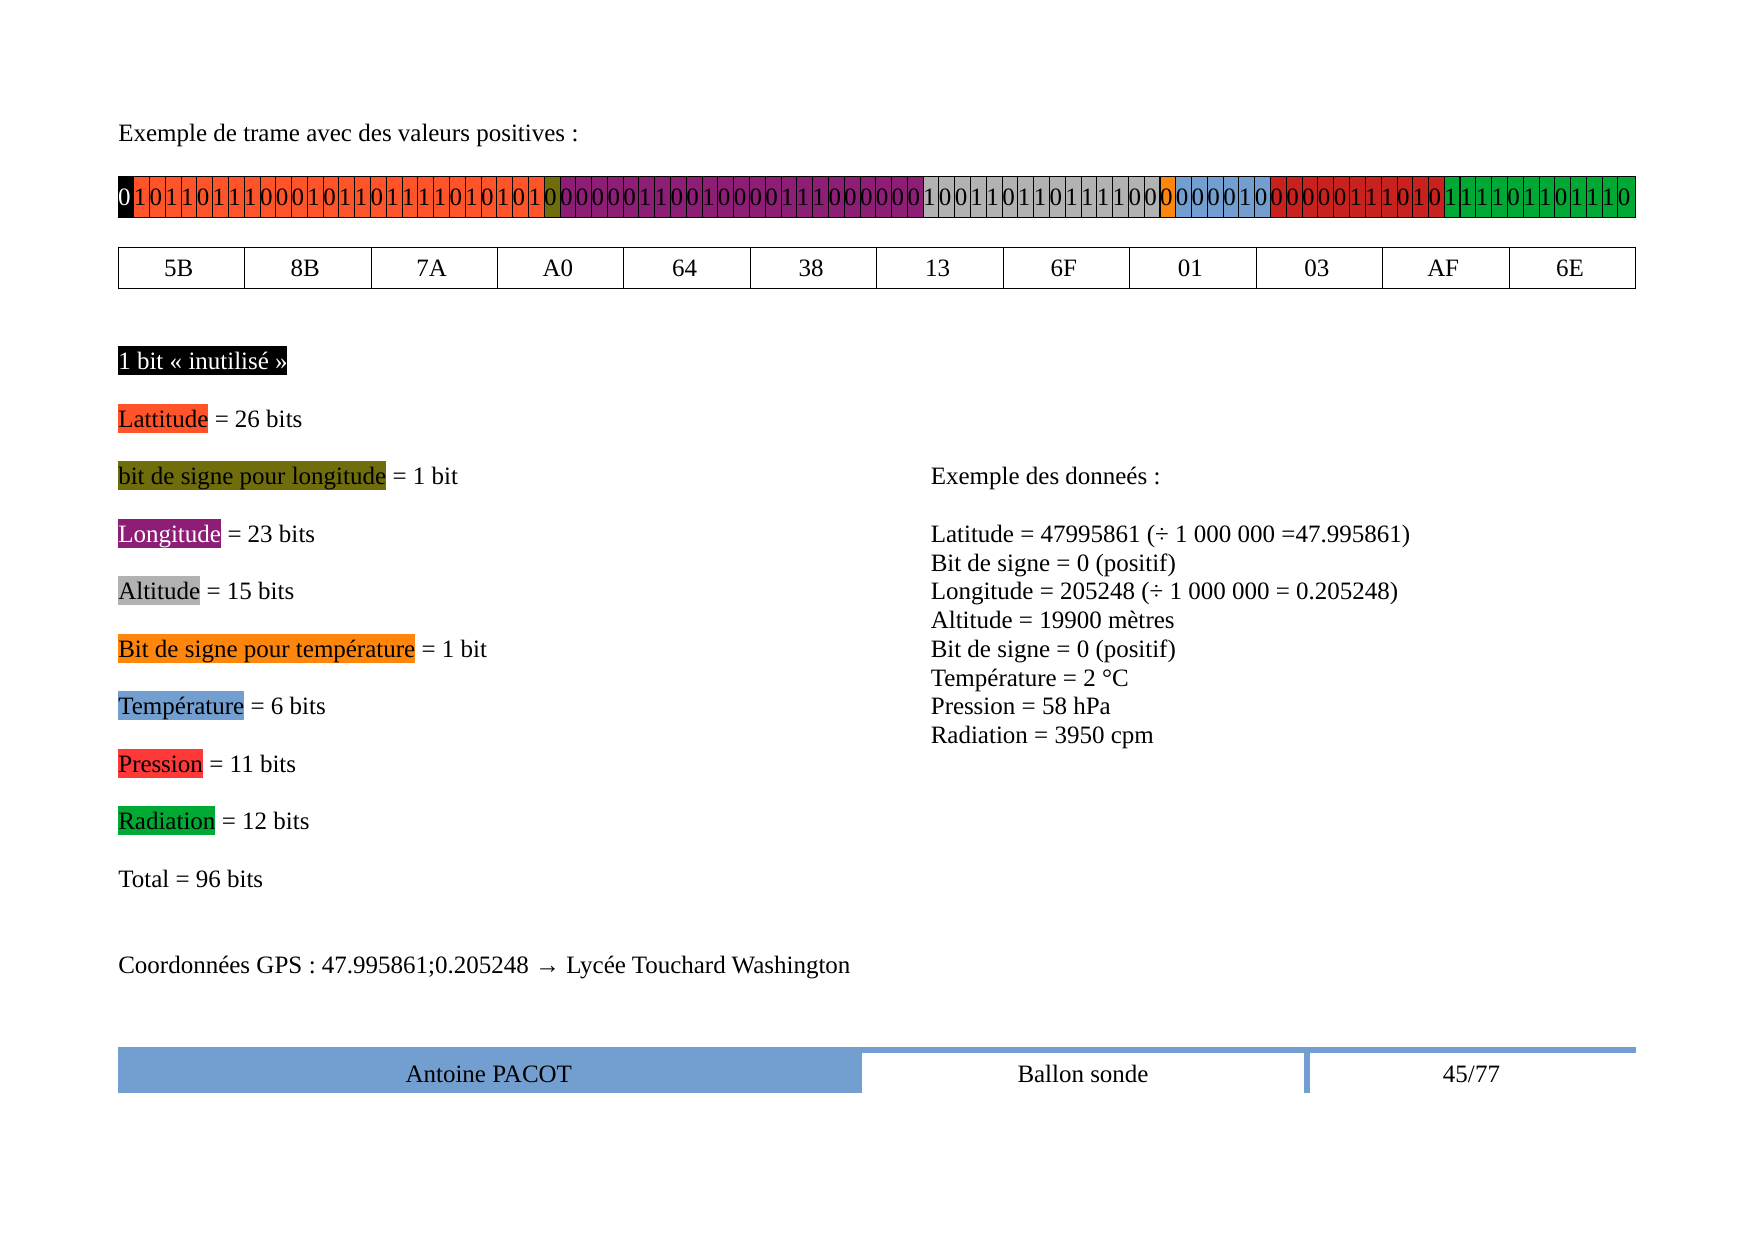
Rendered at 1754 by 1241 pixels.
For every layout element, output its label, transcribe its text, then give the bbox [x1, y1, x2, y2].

table_header 1 [1066, 177, 1081, 217]
table_header 1 [797, 177, 812, 217]
table_header 1 [1018, 177, 1033, 217]
table_header 0 [261, 177, 275, 217]
table_header 1 [418, 177, 433, 217]
table_header 1 [1603, 177, 1617, 217]
table_header 8B [245, 248, 371, 288]
table_header 0 [1145, 177, 1159, 217]
table_header 1 [1413, 177, 1428, 217]
table_header 1 [703, 177, 717, 217]
table_header 0 [671, 177, 686, 217]
table_header 0 [1192, 177, 1207, 217]
table_header 1 [924, 177, 938, 217]
table_header 0 [766, 177, 781, 217]
table_header 0 [861, 177, 875, 217]
table_header 0 [1555, 177, 1570, 217]
table_header 1 [1540, 177, 1554, 217]
table_header 0 [829, 177, 844, 217]
table_header 1 [782, 177, 796, 217]
table_header 0 [1287, 177, 1302, 217]
table_header 1 [1350, 177, 1365, 217]
table_header 0 [450, 177, 465, 217]
table_header 1 [229, 177, 244, 217]
table_header 01 [1130, 248, 1256, 288]
table_header 1 [1524, 177, 1539, 217]
table_header 0 [119, 177, 133, 217]
table_header 0 [955, 177, 970, 217]
table_header 64 [624, 248, 750, 288]
table_header 0 [624, 177, 638, 217]
text Pression = 11 bits [118, 749, 1636, 778]
text Exemple de trame avec des valeurs positives : [118, 118, 1636, 147]
table_header 1 [813, 177, 828, 217]
table_header 0 [197, 177, 212, 217]
table_header 1 [466, 177, 481, 217]
table_header 1 [434, 177, 449, 217]
table_header 5B [119, 248, 244, 288]
table_header 0 [1003, 177, 1017, 217]
text Altitude = 15 bits Longitude = 205248 (÷ 1 000 000 = 0.205248) [118, 576, 1636, 605]
table_header 0 [592, 177, 607, 217]
table_header 1 [971, 177, 986, 217]
table_header 03 [1257, 248, 1382, 288]
table_header 1 [1492, 177, 1507, 217]
table_header 0 [750, 177, 765, 217]
table_header 1 [987, 177, 1002, 217]
table_header 0 [545, 177, 560, 217]
table_header 0 [1176, 177, 1191, 217]
table_header 0 [608, 177, 623, 217]
table_header 0 [939, 177, 954, 217]
table_header 1 [213, 177, 228, 217]
table_header 6E [1510, 248, 1635, 288]
table_header 0 [1271, 177, 1286, 217]
text Bit de signe = 0 (positif) [118, 548, 1636, 576]
text Lattitude = 26 bits [118, 404, 1636, 433]
table_header 1 [1239, 177, 1254, 217]
table_header 1 [1366, 177, 1381, 217]
text Température = 6 bits Pression = 58 hPa [118, 691, 1636, 720]
table_header 0 [892, 177, 907, 217]
table_header 0 [1334, 177, 1349, 217]
table_header 1 [655, 177, 670, 217]
text Bit de signe pour température = 1 bit Bit de signe = 0 (positif) [118, 634, 1636, 663]
table_header 1 [339, 177, 354, 217]
table_header 0 [276, 177, 291, 217]
table_header 1 [355, 177, 370, 217]
text Radiation = 3950 cpm [118, 720, 1636, 749]
table_header 0 [1429, 177, 1444, 217]
table_header AF [1383, 248, 1509, 288]
table_header A0 [498, 248, 623, 288]
table_header 0 [576, 177, 591, 217]
table_header 13 [877, 248, 1003, 288]
table_header 0 [1618, 177, 1635, 217]
table_header 1 [497, 177, 512, 217]
table_header 1 [529, 177, 544, 217]
table_header 0 [482, 177, 496, 217]
table_header 0 [1208, 177, 1223, 217]
text Longitude = 23 bits Latitude = 47995861 (÷ 1 000 000 =47.995861) [118, 519, 1636, 548]
table_header 0 [1224, 177, 1238, 217]
text Radiation = 12 bits [118, 806, 1636, 835]
table_header 1 [1571, 177, 1586, 217]
table_header 0 [1508, 177, 1523, 217]
table_header 0 [292, 177, 307, 217]
table_header 38 [751, 248, 876, 288]
table_header 0 [513, 177, 528, 217]
table_header 1 [639, 177, 654, 217]
text Coordonnées GPS : 47.995861;0.205248 → Lycée Touchard Washington [118, 950, 1636, 979]
table_header 0 [1318, 177, 1333, 217]
table_header 1 [134, 177, 149, 217]
table_header 0 [1129, 177, 1144, 217]
table_header 0 [876, 177, 891, 217]
table_header 0 [150, 177, 165, 217]
table_header 0 [1050, 177, 1065, 217]
text Température = 2 °C [118, 663, 1636, 691]
table_header 1 [166, 177, 181, 217]
table_header 0 [908, 177, 923, 217]
table_header 1 [1445, 177, 1459, 217]
table_header 1 [387, 177, 402, 217]
table_header 0 [845, 177, 860, 217]
table_header 0 [1303, 177, 1317, 217]
table_header 0 [324, 177, 338, 217]
table_header 1 [182, 177, 196, 217]
table_header 1 [1113, 177, 1128, 217]
table_header 1 [1461, 177, 1475, 217]
table_header 1 [1587, 177, 1602, 217]
table_header 1 [1382, 177, 1397, 217]
table_header 1 [1034, 177, 1049, 217]
table_header 0 [718, 177, 733, 217]
table_header 0 [1398, 177, 1412, 217]
table_header 7A [372, 248, 497, 288]
text bit de signe pour longitude = 1 bit Exemple des donneés : [118, 461, 1636, 490]
table_header 1 [1097, 177, 1112, 217]
table_header 0 [561, 177, 575, 217]
table_header 1 [308, 177, 323, 217]
table_header 0 [1255, 177, 1270, 217]
table_header 1 [403, 177, 417, 217]
table_header 1 [245, 177, 260, 217]
table_header 0 [1161, 177, 1175, 217]
text Total = 96 bits [118, 864, 1636, 893]
table_header 0 [687, 177, 702, 217]
text Altitude = 19900 mètres [118, 605, 1636, 634]
table_header 1 [1082, 177, 1096, 217]
table_header 1 [1476, 177, 1491, 217]
table_header 0 [734, 177, 749, 217]
table_header 6F [1004, 248, 1129, 288]
table_header 0 [371, 177, 386, 217]
text 1 bit « inutilisé » [118, 346, 1636, 375]
